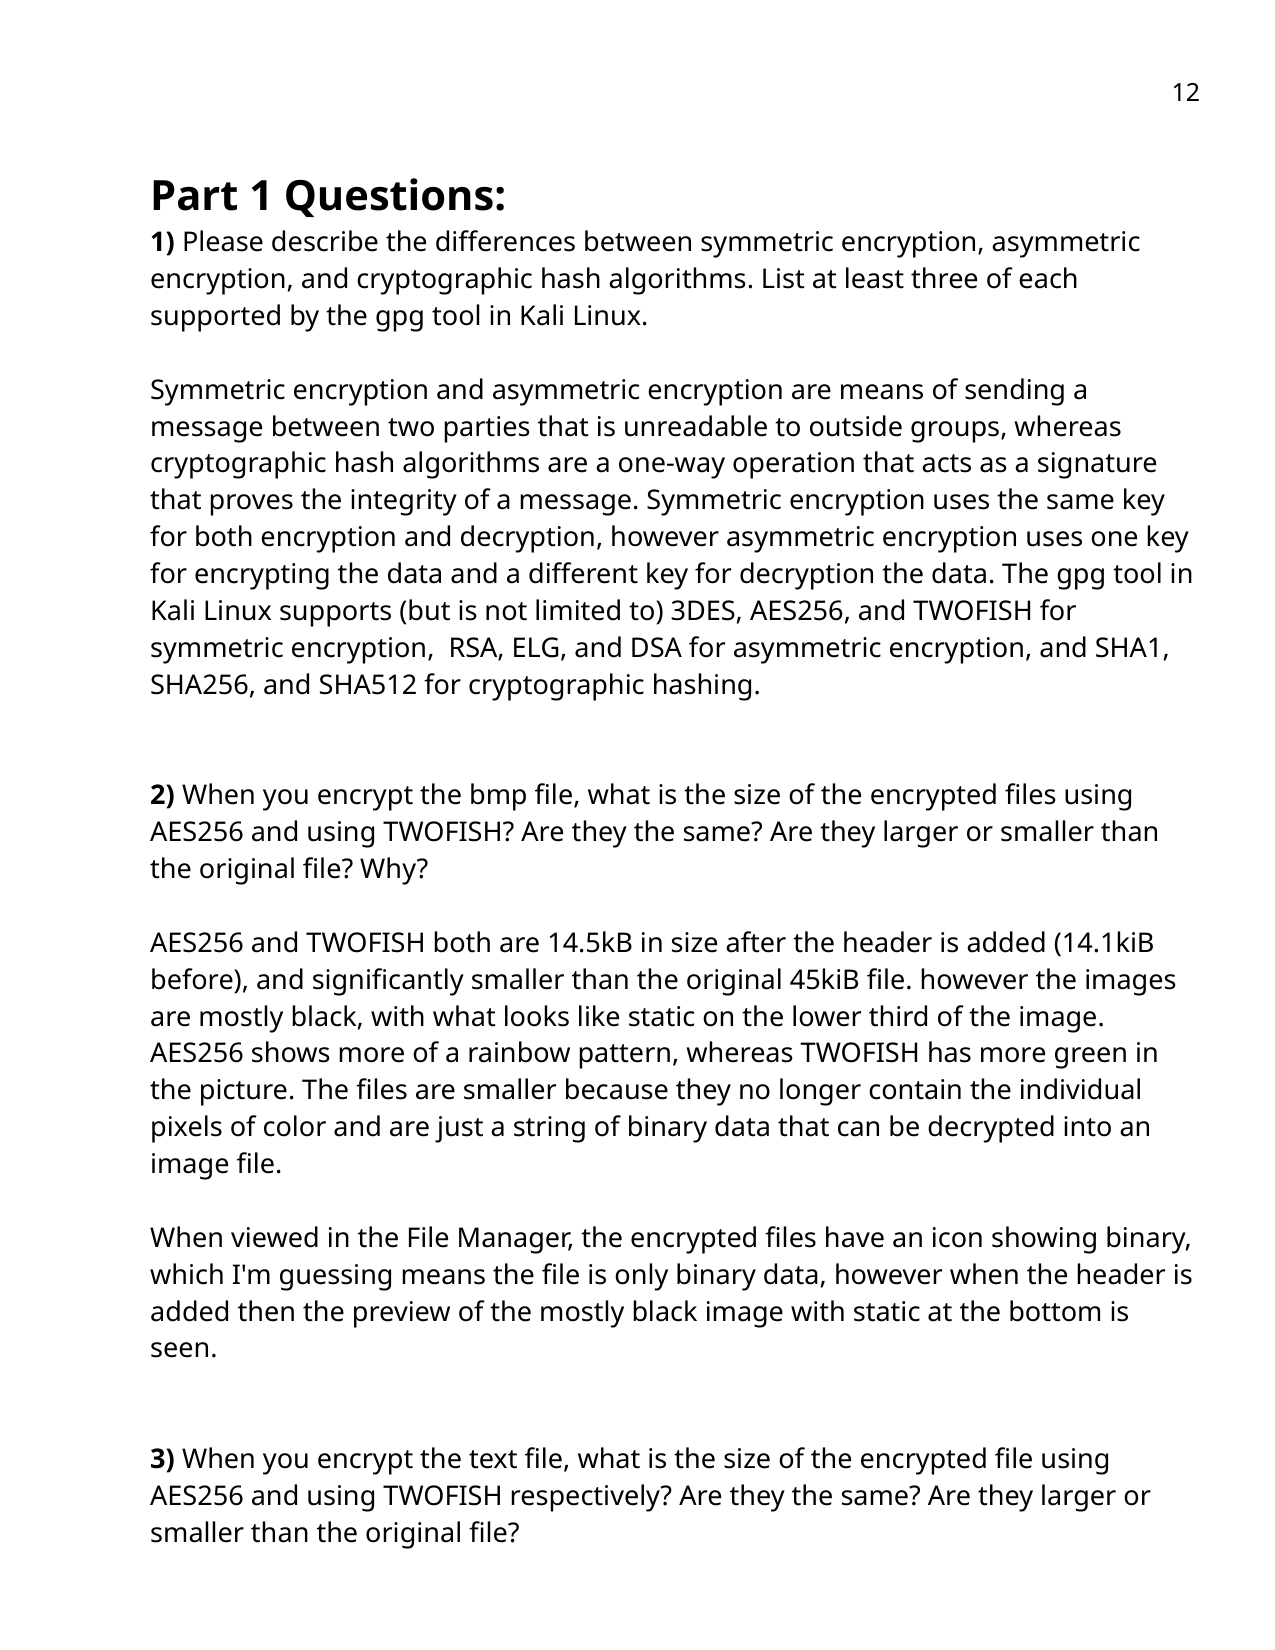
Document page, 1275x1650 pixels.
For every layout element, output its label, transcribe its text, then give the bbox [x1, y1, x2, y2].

text 3) When you encrypt the text file, what is the size of the encrypted file using AES256 and using TWOFISH respectively? Are they the same? Are they larger or smaller than the original file? [150, 1439, 1200, 1550]
text 1) Please describe the differences between symmetric encryption, asymmetric encryption, and cryptographic hash algorithms. List at least three of each supported by the gpg tool in Kali Linux. [150, 223, 1200, 333]
text Part 1 Questions: [150, 166, 1200, 223]
text 2) When you encrypt the bmp file, what is the size of the encrypted files using AES256 and using TWOFISH? Are they the same? Are they larger or smaller than the original file? Why? [150, 776, 1200, 886]
text AES256 and TWOFISH both are 14.5kB in size after the header is added (14.1kiB before), and significantly smaller than the original 45kiB file. however the images are mostly black, with what looks like static on the lower third of the image. AES256 shows more of a rainbow pattern, whereas TWOFISH has more green in the picture. The files are smaller because they no longer contain the individual pixels of color and are just a string of binary data that can be decrypted into an image file. When viewed in the File Manager, the encrypted files have an icon showing binary, which I'm guessing means the file is only binary data, however when the header is added then the preview of the mostly black image with static at the bottom is seen. [150, 923, 1200, 1366]
text Symmetric encryption and asymmetric encryption are means of sending a message between two parties that is unreadable to outside groups, whereas cryptographic hash algorithms are a one-way operation that acts as a signature that proves the integrity of a message. Symmetric encryption uses the same key for both encryption and decryption, however asymmetric encryption uses one key for encrypting the data and a different key for decryption the data. The gpg tool in Kali Linux supports (but is not limited to) 3DES, AES256, and TWOFISH for symmetric encryption, RSA, ELG, and DSA for asymmetric encryption, and SHA1, SHA256, and SHA512 for cryptographic hashing. [150, 370, 1200, 702]
